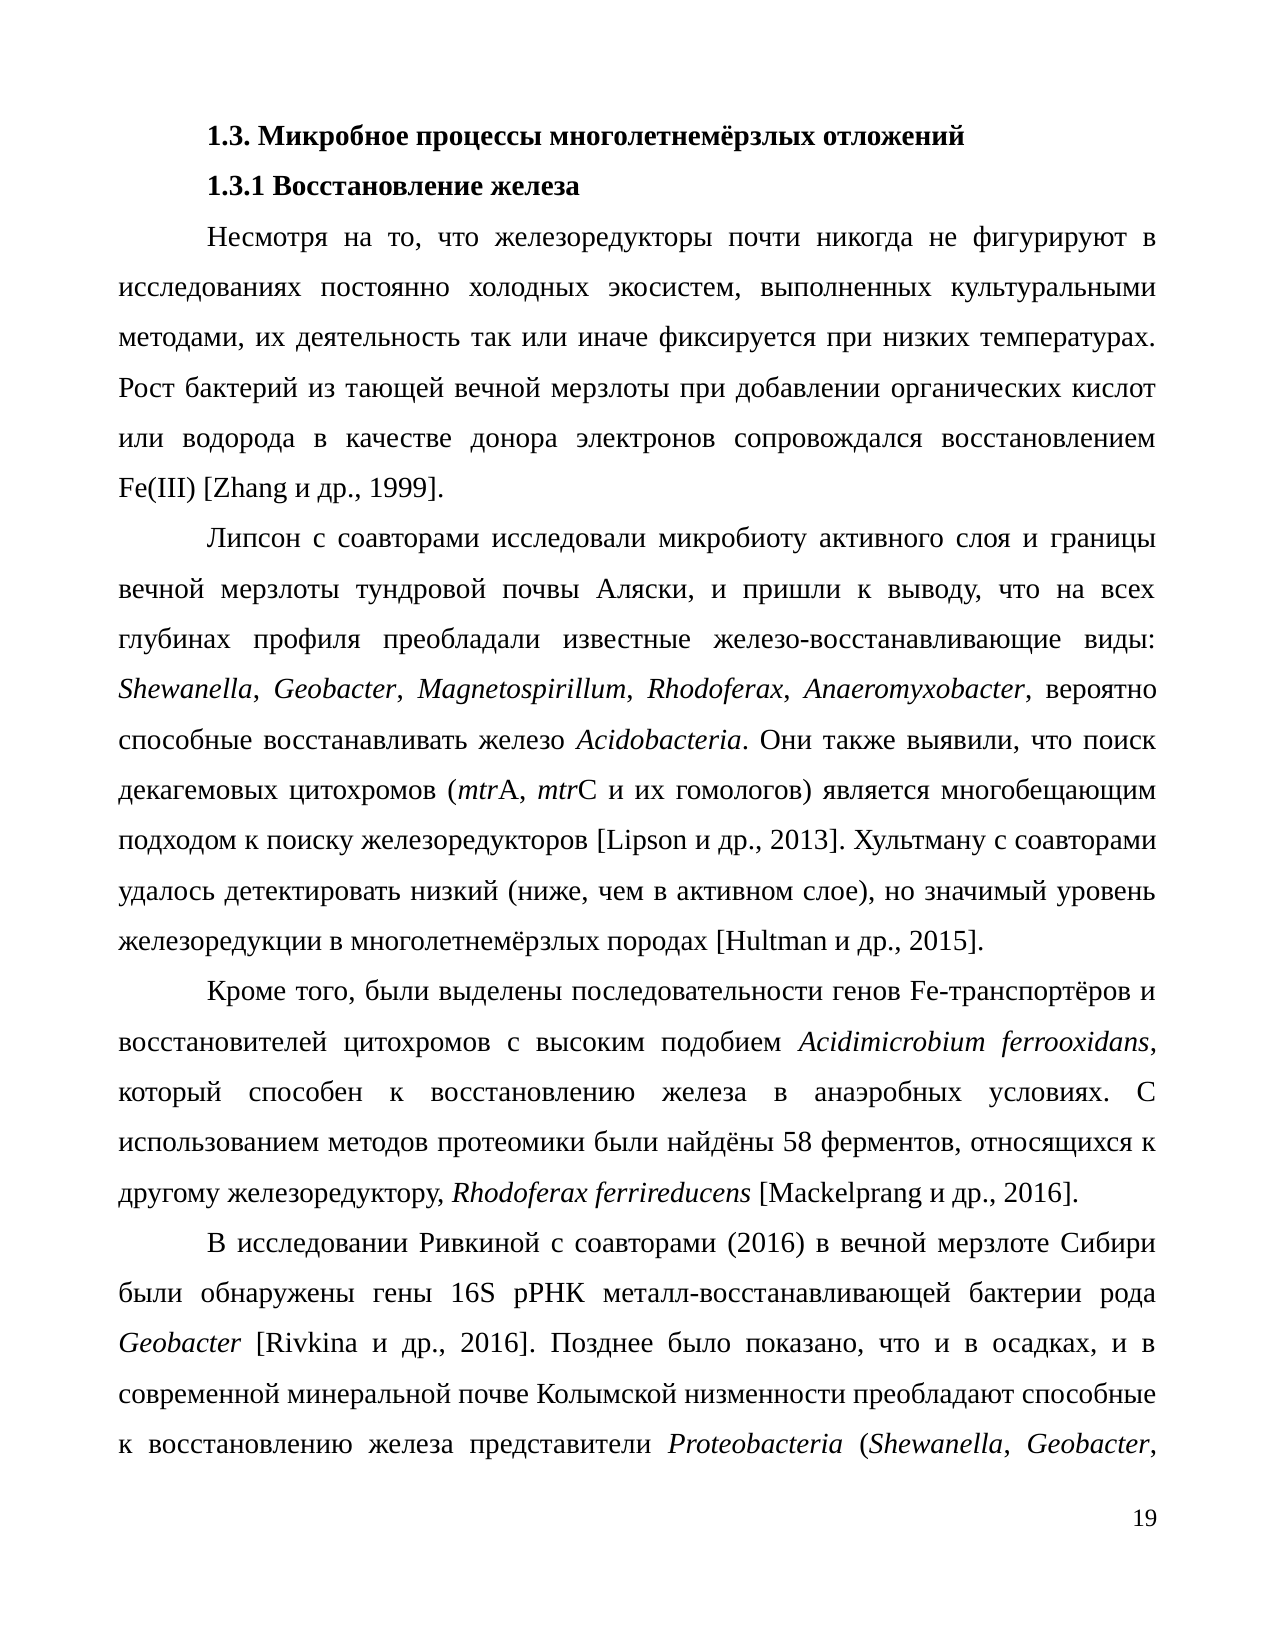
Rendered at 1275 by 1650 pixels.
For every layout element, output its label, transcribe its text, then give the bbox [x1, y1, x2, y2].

text 1.3.1 Восстановление железа [118, 168, 1157, 202]
text Липсон с соавторами исследовали микробиоту активного слоя и границы вечной мерзлоты тундровой почвы Аляски, и пришли к выводу, что на всех глубинах профиля преобладали известные железо-восстанавливающие виды: Shewanella, Geobacter, Magnetospirillum, Rhodoferax, Anaeromyxobacter, вероятно способные восстанавливать железо Acidobacteria. Они также выявили, что поиск декагемовых цитохромов (mtrA, mtrC и их гомологов) является многобещающим подходом к поиску железоредукторов [Lipson и др., 2013]⁠. Хультману с соавторами удалось детектировать низкий (ниже, чем в активном слое), но значимый уровень железоредукции в многолетнемёрзлых породах [Hultman и др., 2015]⁠. [118, 521, 1157, 957]
text Несмотря на то, что железоредукторы почти никогда не фигурируют в исследованиях постоянно холодных экосистем, выполненных культуральными методами, их деятельность так или иначе фиксируется при низких температурах. Рост бактерий из тающей вечной мерзлоты при добавлении органических кислот или водорода в качестве донора электронов сопровождался восстановлением Fe(III) [Zhang и др., 1999]⁠. [118, 219, 1157, 504]
text 1.3. Микробное процессы многолетнемёрзлых отложений [118, 118, 1157, 152]
text Кроме того, были выделены последовательности генов Fe-транспортёров и восстановителей цитохромов с высоким подобием Acidimicrobium ferrooxidans, который способен к восстановлению железа в анаэробных условиях. С использованием методов протеомики были найдёны 58 ферментов, относящихся к другому железоредуктору, Rhodoferax ferrireducens [Mackelprang и др., 2016]⁠. [118, 973, 1157, 1208]
text В исследовании Ривкиной с соавторами (2016) в вечной мерзлоте Сибири были обнаружены гены 16S рРНК металл-восстанавливающей бактерии рода Geobacter [Rivkina и др., 2016]⁠. Позднее было показано, что и в осадках, и в современной минеральной почве Колымской низменности преобладают способные к восстановлению железа представители Proteobacteria (Shewanella, Geobacter, [118, 1225, 1157, 1460]
